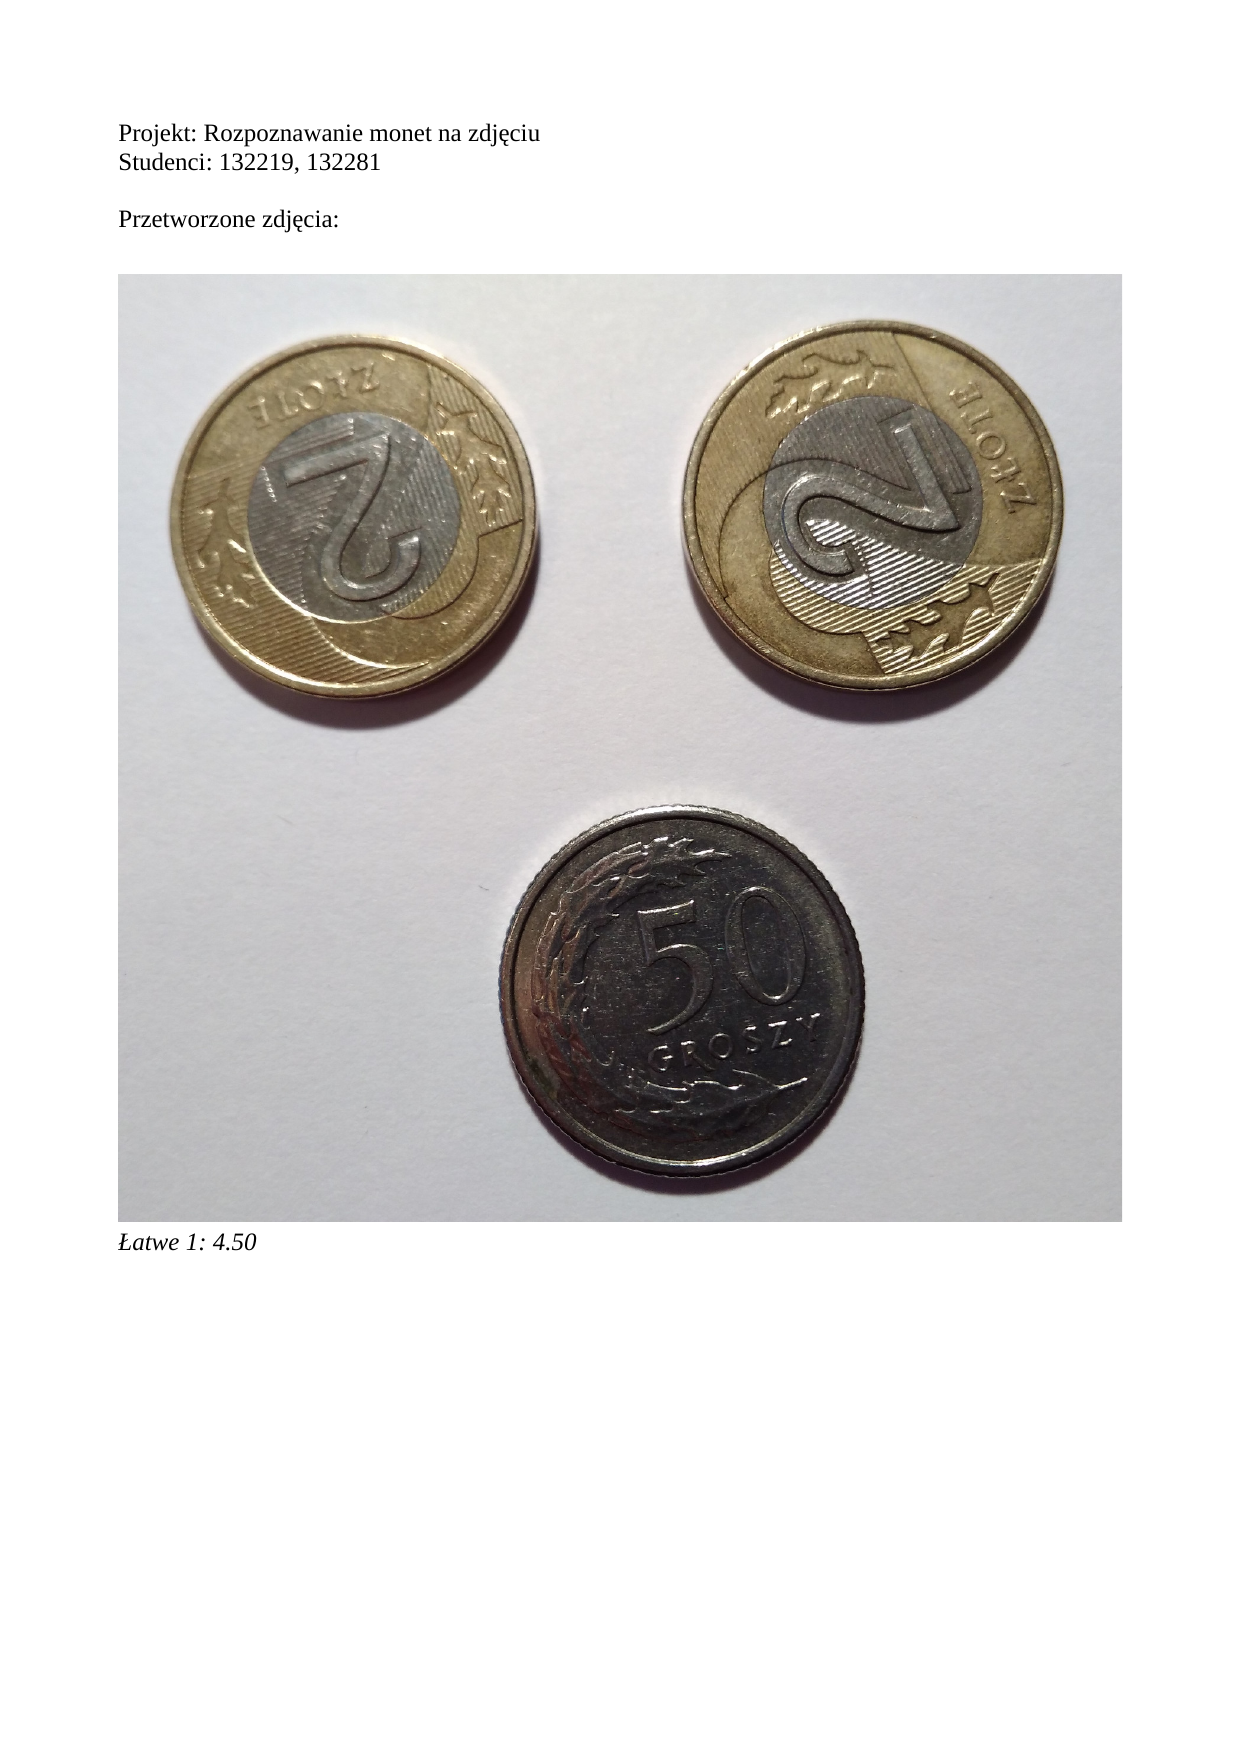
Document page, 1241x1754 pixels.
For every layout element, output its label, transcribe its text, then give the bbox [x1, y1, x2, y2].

text Łatwe 1: 4.50 [118, 1222, 1122, 1256]
picture [118, 274, 1123, 1222]
text Projekt: Rozpoznawanie monet na zdjęciu [118, 118, 1122, 147]
text Przetworzone zdjęcia: [118, 204, 1122, 233]
text Studenci: 132219, 132281 [118, 147, 1122, 176]
